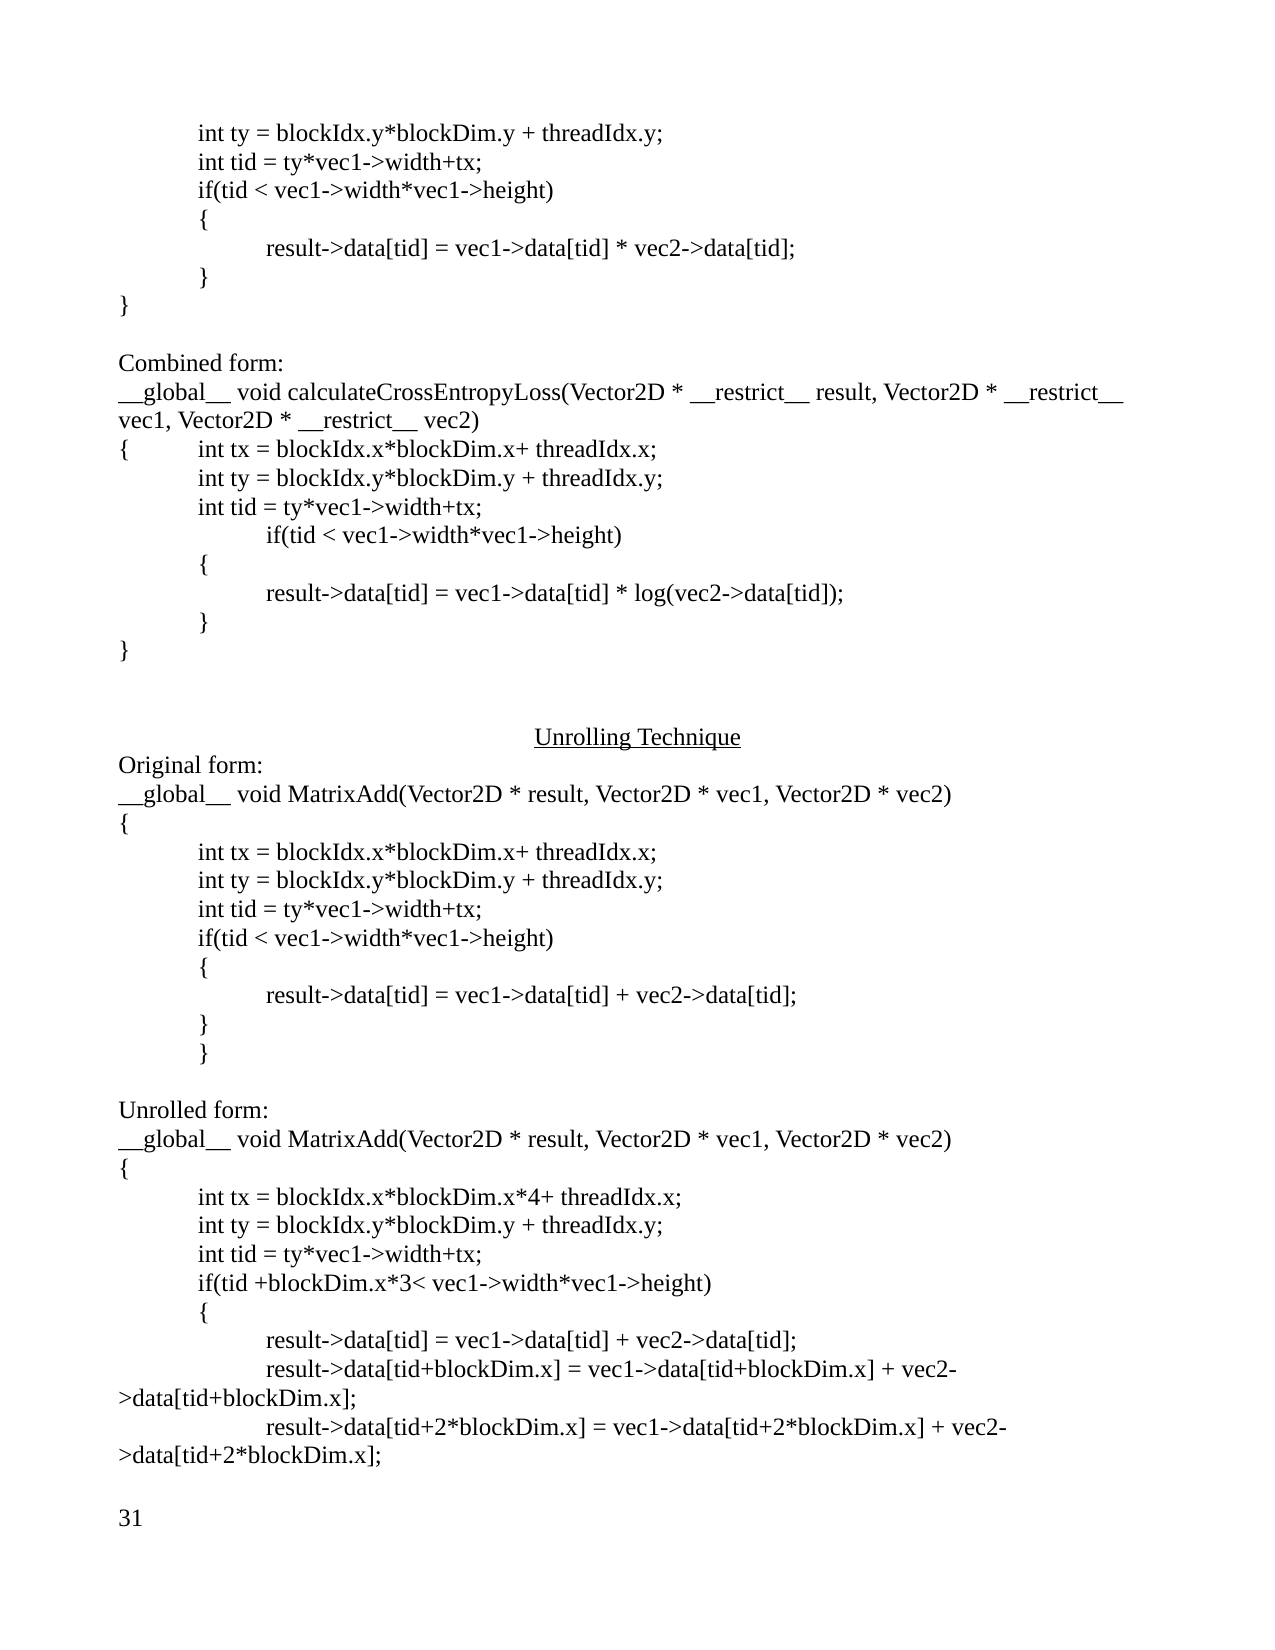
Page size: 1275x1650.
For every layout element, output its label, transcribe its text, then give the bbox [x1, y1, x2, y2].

text { [118, 808, 1157, 837]
text int ty = blockIdx.y*blockDim.y + threadIdx.y; [118, 866, 1157, 894]
text { [118, 1297, 1157, 1326]
text Combined form: [118, 348, 1157, 377]
text int ty = blockIdx.y*blockDim.y + threadIdx.y; [118, 463, 1157, 492]
text } [118, 1009, 1157, 1038]
text int tid = ty*vec1->width+tx; [118, 1239, 1157, 1268]
text int tx = blockIdx.x*blockDim.x*4+ threadIdx.x; [118, 1182, 1157, 1211]
text result->data[tid] = vec1->data[tid] + vec2->data[tid]; [118, 981, 1157, 1009]
text if(tid +blockDim.x*3< vec1->width*vec1->height) [118, 1268, 1157, 1297]
text int tx = blockIdx.x*blockDim.x+ threadIdx.x; [118, 837, 1157, 866]
text __global__ void calculateCrossEntropyLoss(Vector2D * __restrict__ result, Vector2D * __restrict__ vec1, Vector2D * __restrict__ vec2) [118, 377, 1157, 434]
text } [118, 262, 1157, 291]
text } [118, 1038, 1157, 1067]
text int ty = blockIdx.y*blockDim.y + threadIdx.y; [118, 118, 1157, 147]
text if(tid < vec1->width*vec1->height) [118, 923, 1157, 952]
text result->data[tid] = vec1->data[tid] * vec2->data[tid]; [118, 233, 1157, 262]
text Unrolling Technique [118, 722, 1157, 751]
text result->data[tid+2*blockDim.x] = vec1->data[tid+2*blockDim.x] + vec2->data[tid+2*blockDim.x]; [118, 1412, 1157, 1469]
text } [118, 291, 1157, 319]
text } [118, 636, 1157, 664]
text { [118, 549, 1157, 578]
text { [118, 204, 1157, 233]
text { int tx = blockIdx.x*blockDim.x+ threadIdx.x; [118, 434, 1157, 463]
text int tid = ty*vec1->width+tx; [118, 894, 1157, 923]
text Original form: [118, 751, 1157, 779]
text if(tid < vec1->width*vec1->height) [118, 176, 1157, 204]
text { [118, 952, 1157, 981]
text int tid = ty*vec1->width+tx; [118, 147, 1157, 176]
text result->data[tid] = vec1->data[tid] * log(vec2->data[tid]); [118, 578, 1157, 607]
text int tid = ty*vec1->width+tx; [118, 492, 1157, 521]
text result->data[tid] = vec1->data[tid] + vec2->data[tid]; [118, 1326, 1157, 1354]
text result->data[tid+blockDim.x] = vec1->data[tid+blockDim.x] + vec2->data[tid+blockDim.x]; [118, 1354, 1157, 1412]
text __global__ void MatrixAdd(Vector2D * result, Vector2D * vec1, Vector2D * vec2) [118, 779, 1157, 808]
text } [118, 607, 1157, 636]
text __global__ void MatrixAdd(Vector2D * result, Vector2D * vec1, Vector2D * vec2) [118, 1124, 1157, 1153]
text int ty = blockIdx.y*blockDim.y + threadIdx.y; [118, 1211, 1157, 1239]
text Unrolled form: [118, 1096, 1157, 1124]
text if(tid < vec1->width*vec1->height) [118, 521, 1157, 549]
text { [118, 1153, 1157, 1182]
